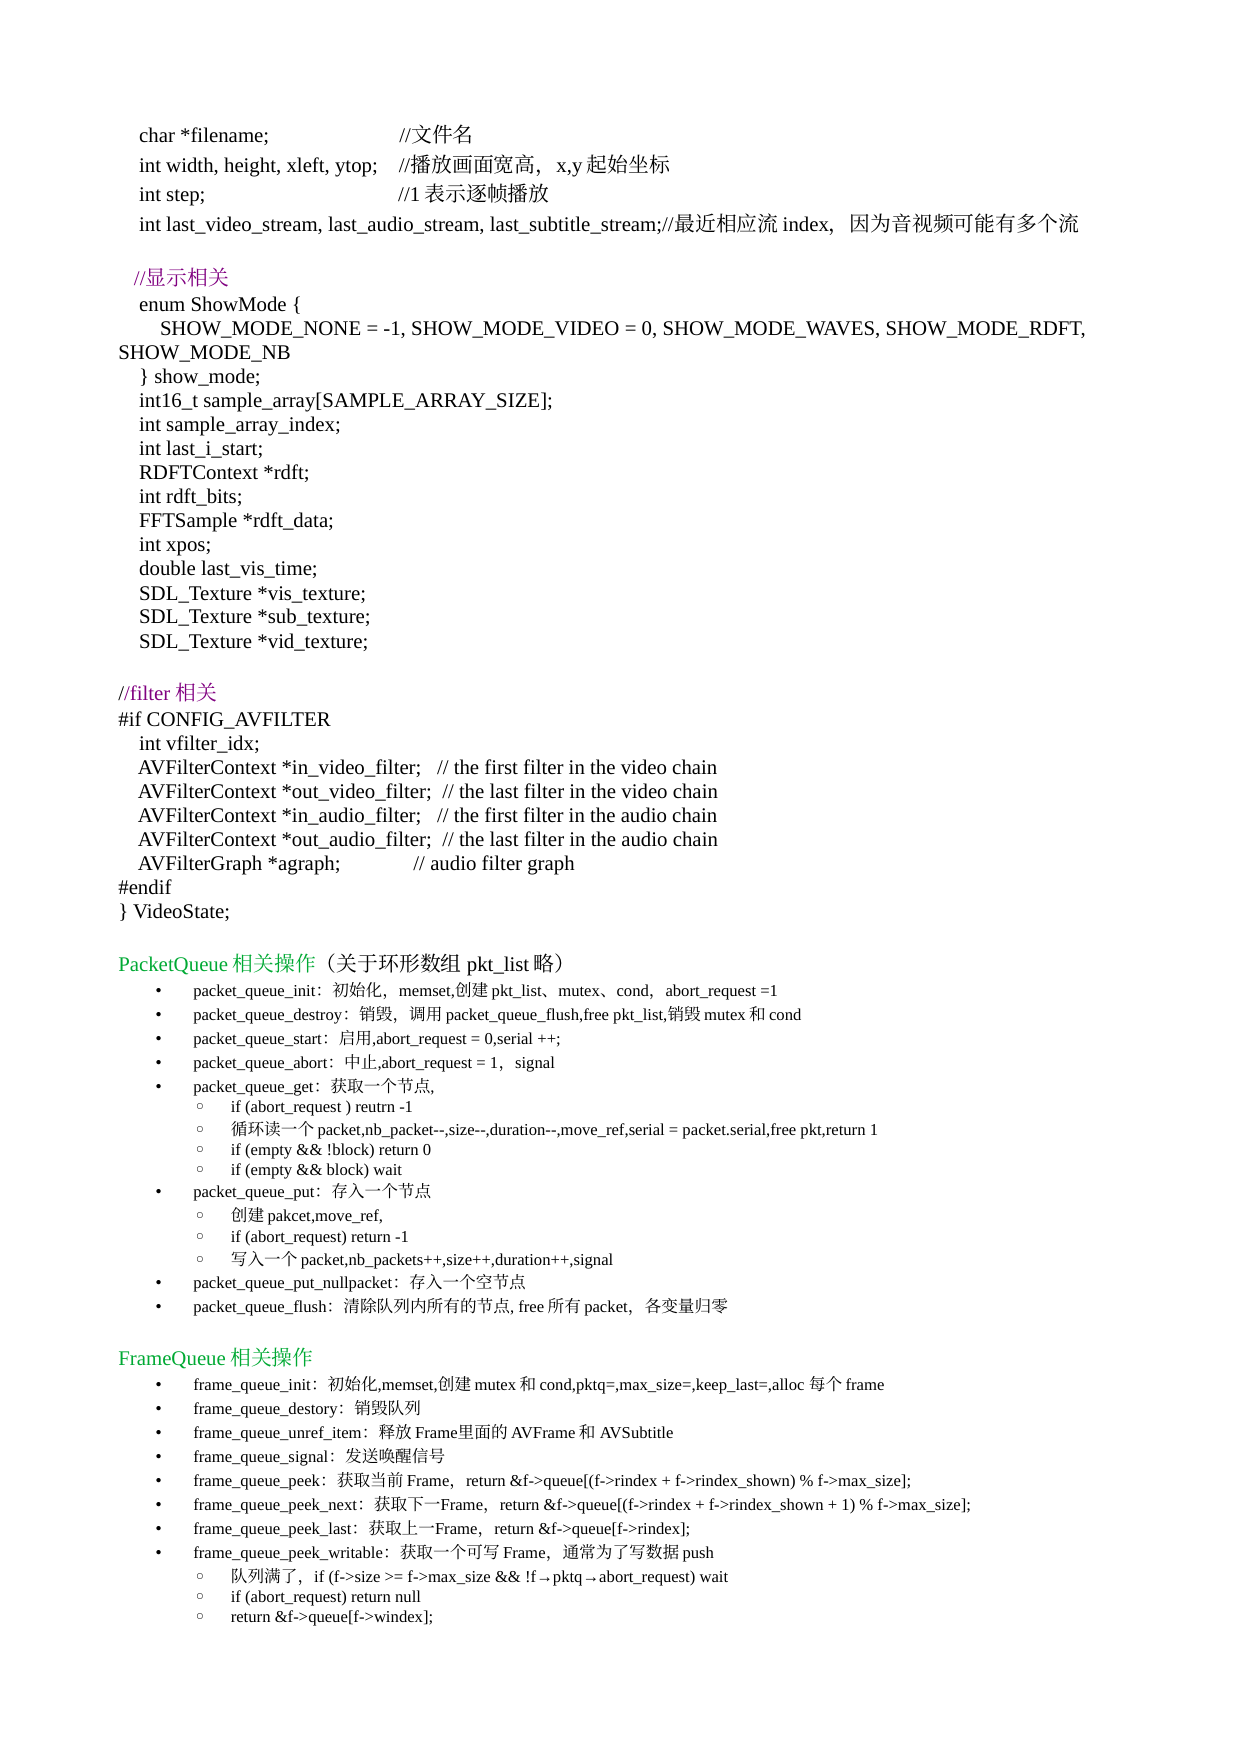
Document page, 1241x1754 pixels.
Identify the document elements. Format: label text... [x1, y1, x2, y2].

list frame_queue_unref_item：释放Frame⾥⾯的AVFrame和 AVSubtitle [156, 1419, 1122, 1443]
list packet_queue_put_nullpacket：存⼊⼀个空节点 [156, 1270, 1122, 1294]
text int last_video_stream, last_audio_stream, last_subtitle_stream;//最近相应流index，因为音视频可能有多个流 [118, 208, 1122, 238]
list frame_queue_init：初始化,memset,创建mutex和cond,pktq=,max_size=,keep_last=,alloc 每个frame [156, 1372, 1122, 1396]
text AVFilterGraph *agraph; // audio filter graph [118, 851, 1122, 875]
text } VideoState; [118, 899, 1122, 923]
list if (empty && block) wait [193, 1159, 1122, 1179]
text //显示相关 [118, 262, 1122, 292]
list frame_queue_peek_last：获取上⼀Frame，return &f->queue[f->rindex]; [156, 1515, 1122, 1539]
text double last_vis_time; [118, 556, 1122, 580]
text SDL_Texture *vis_texture; [118, 580, 1122, 604]
text SHOW_MODE_NONE = -1, SHOW_MODE_VIDEO = 0, SHOW_MODE_WAVES, SHOW_MODE_RDFT, SHOW_MODE_NB [118, 316, 1122, 364]
text char *filename; //文件名 [118, 118, 1122, 148]
list packet_queue_start：启⽤,abort_request = 0,serial ++; [156, 1025, 1122, 1049]
text int last_i_start; [118, 436, 1122, 460]
list frame_queue_destory：销毁队列 [156, 1396, 1122, 1419]
list frame_queue_peek_writable：获取⼀个可写Frame，通常为了写数据push [156, 1539, 1122, 1563]
text int step; //1表示逐帧播放 [118, 178, 1122, 208]
text FrameQueue相关操作 [118, 1342, 1122, 1372]
text #endif [118, 875, 1122, 899]
text SDL_Texture *vid_texture; [118, 628, 1122, 653]
list packet_queue_put：存⼊⼀个节点 [156, 1179, 1122, 1203]
text } show_mode; [118, 364, 1122, 388]
text AVFilterContext *in_audio_filter; // the first filter in the audio chain [118, 803, 1122, 827]
list if (empty && !block) return 0 [193, 1140, 1122, 1159]
list packet_queue_init：初始化，memset,创建pkt_list、mutex、cond，abort_request =1 [156, 977, 1122, 1001]
list 队列满了，if (f->size >= f->max_size && !f→pktq→abort_request) wait [193, 1563, 1122, 1587]
text int xpos; [118, 532, 1122, 556]
text int rdft_bits; [118, 484, 1122, 508]
list packet_queue_destroy：销毁，调用packet_queue_flush,free pkt_list,销毁mutex和cond [156, 1001, 1122, 1025]
text PacketQueue相关操作（关于环形数组 pkt_list略） [118, 947, 1122, 977]
text int vfilter_idx; [118, 731, 1122, 755]
text int width, height, xleft, ytop; //播放画面宽高，x,y起始坐标 [118, 148, 1122, 178]
text int16_t sample_array[SAMPLE_ARRAY_SIZE]; [118, 388, 1122, 412]
list packet_queue_abort：中⽌,abort_request = 1，signal [156, 1049, 1122, 1073]
list packet_queue_get：获取⼀个节点, [156, 1073, 1122, 1097]
list frame_queue_signal：发送唤醒信号 [156, 1443, 1122, 1467]
list frame_queue_peek：获取当前Frame，return &f->queue[(f->rindex + f->rindex_shown) % f->max_size]; [156, 1467, 1122, 1491]
text enum ShowMode { [118, 292, 1122, 316]
text AVFilterContext *in_video_filter; // the first filter in the video chain [118, 755, 1122, 779]
list if (abort_request) return null [193, 1587, 1122, 1607]
list 创建pakcet,move_ref, [193, 1203, 1122, 1227]
list if (abort_request ) reutrn -1 [193, 1097, 1122, 1116]
text int sample_array_index; [118, 412, 1122, 436]
text FFTSample *rdft_data; [118, 508, 1122, 532]
list packet_queue_flush：清除队列内所有的节点, free所有packet，各变量归零 [156, 1294, 1122, 1318]
text #if CONFIG_AVFILTER [118, 707, 1122, 731]
list frame_queue_peek_next：获取下⼀Frame，return &f->queue[(f->rindex + f->rindex_shown + 1) % f->max_size]; [156, 1491, 1122, 1515]
list return &f->queue[f->windex]; [193, 1607, 1122, 1626]
text //filter 相关 [118, 677, 1122, 707]
text RDFTContext *rdft; [118, 460, 1122, 484]
list 循环读一个packet,nb_packet--,size--,duration--,move_ref,serial = packet.serial,free pkt,return 1 [193, 1116, 1122, 1140]
text AVFilterContext *out_audio_filter; // the last filter in the audio chain [118, 827, 1122, 851]
list if (abort_request) return -1 [193, 1227, 1122, 1246]
text AVFilterContext *out_video_filter; // the last filter in the video chain [118, 779, 1122, 803]
text SDL_Texture *sub_texture; [118, 604, 1122, 628]
list 写入一个packet,nb_packets++,size++,duration++,signal [193, 1246, 1122, 1270]
